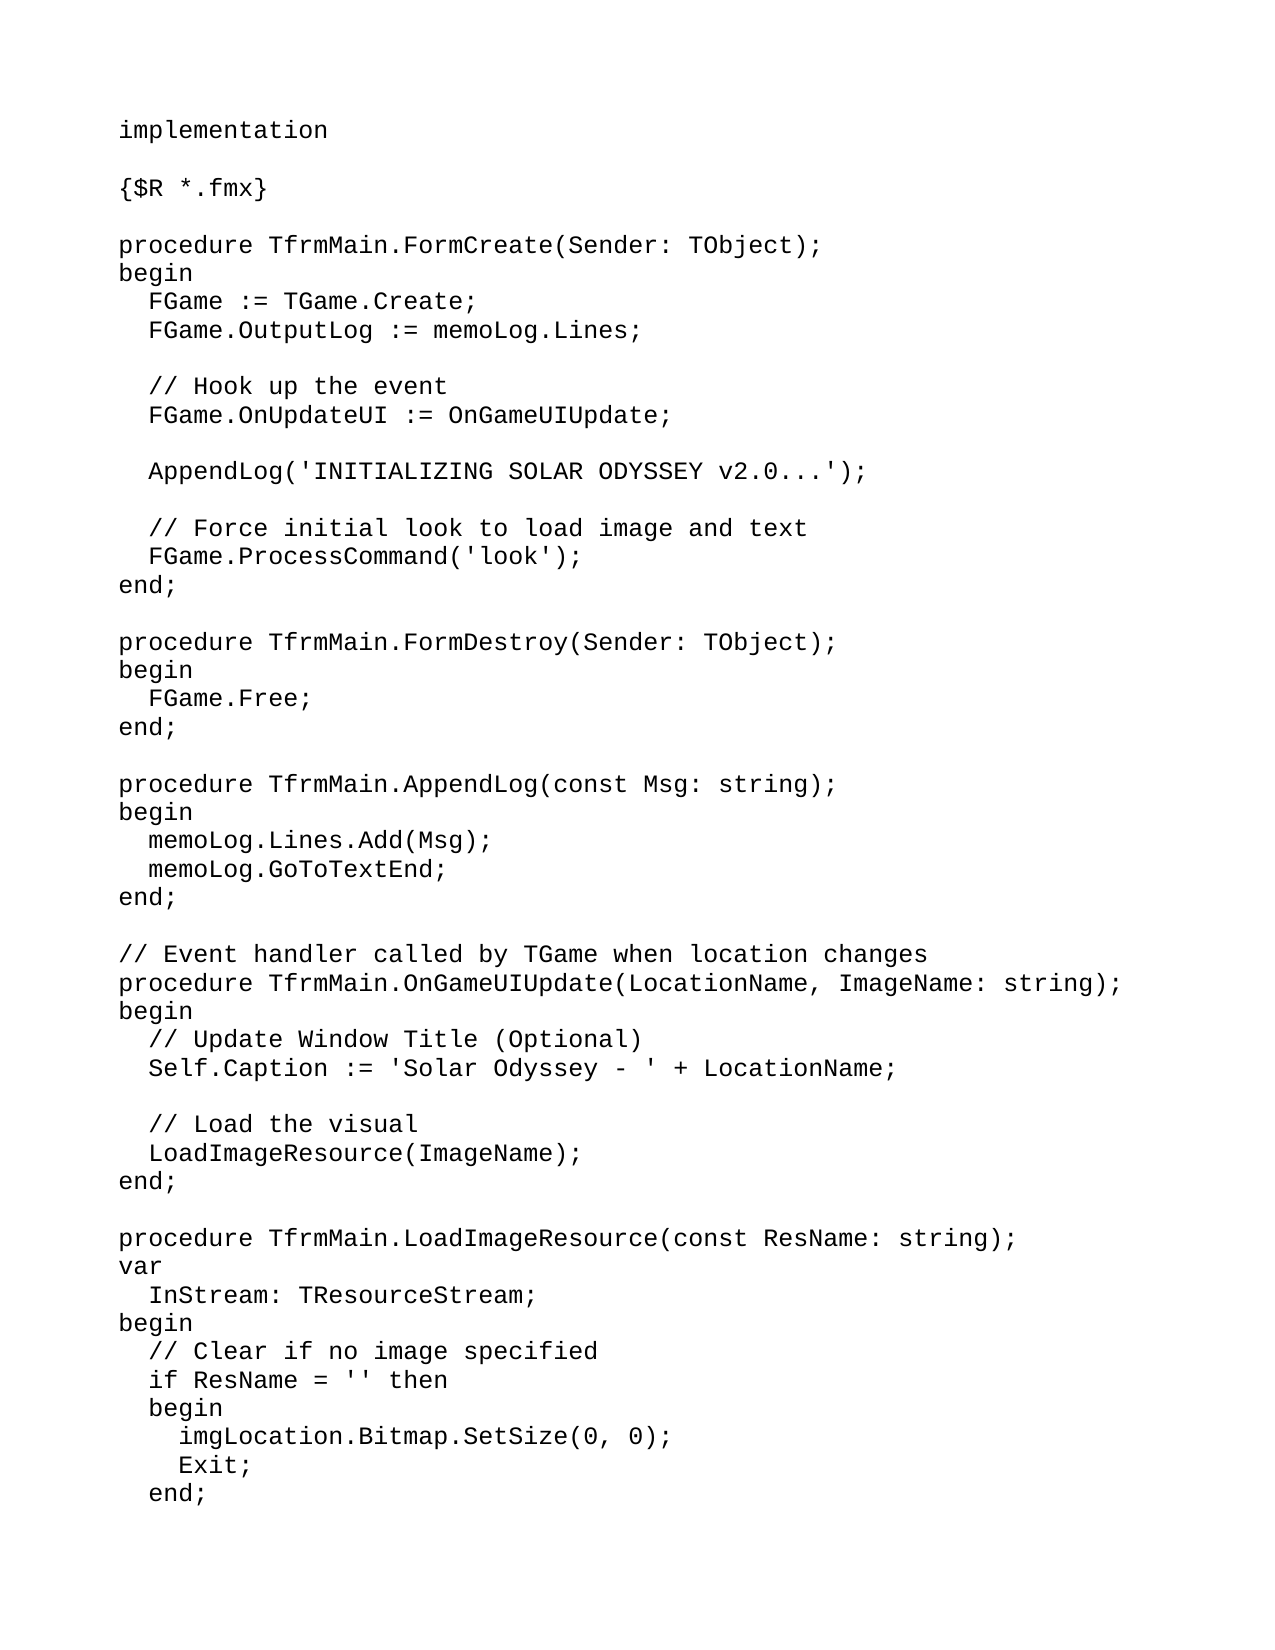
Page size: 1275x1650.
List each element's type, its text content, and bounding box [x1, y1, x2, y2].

text Exit; [118, 1452, 1157, 1481]
text begin [118, 998, 1157, 1027]
text implementation [118, 118, 1157, 146]
text end; [118, 572, 1157, 601]
text // Event handler called by TGame when location changes [118, 942, 1157, 970]
text // Hook up the event [118, 374, 1157, 402]
text Self.Caption := 'Solar Odyssey - ' + LocationName; [118, 1055, 1157, 1083]
text // Update Window Title (Optional) [118, 1027, 1157, 1055]
text procedure TfrmMain.LoadImageResource(const ResName: string); [118, 1226, 1157, 1254]
text procedure TfrmMain.OnGameUIUpdate(LocationName, ImageName: string); [118, 970, 1157, 998]
text // Load the visual [118, 1112, 1157, 1140]
text imgLocation.Bitmap.SetSize(0, 0); [118, 1424, 1157, 1452]
text AppendLog('INITIALIZING SOLAR ODYSSEY v2.0...'); [118, 459, 1157, 487]
text end; [118, 885, 1157, 913]
text end; [118, 1168, 1157, 1197]
text procedure TfrmMain.FormDestroy(Sender: TObject); [118, 629, 1157, 658]
text FGame.Free; [118, 686, 1157, 714]
text begin [118, 1311, 1157, 1339]
text end; [118, 1481, 1157, 1509]
text FGame := TGame.Create; [118, 289, 1157, 317]
text var [118, 1254, 1157, 1282]
text memoLog.GoToTextEnd; [118, 856, 1157, 885]
text begin [118, 261, 1157, 289]
text end; [118, 714, 1157, 743]
text // Clear if no image specified [118, 1339, 1157, 1367]
text if ResName = '' then [118, 1367, 1157, 1396]
text memoLog.Lines.Add(Msg); [118, 828, 1157, 856]
text begin [118, 1396, 1157, 1424]
text // Force initial look to load image and text [118, 516, 1157, 544]
text FGame.ProcessCommand('look'); [118, 544, 1157, 572]
text LoadImageResource(ImageName); [118, 1140, 1157, 1168]
text {$R *.fmx} [118, 175, 1157, 203]
text begin [118, 658, 1157, 686]
text procedure TfrmMain.AppendLog(const Msg: string); [118, 771, 1157, 800]
text FGame.OnUpdateUI := OnGameUIUpdate; [118, 402, 1157, 431]
text procedure TfrmMain.FormCreate(Sender: TObject); [118, 232, 1157, 261]
text FGame.OutputLog := memoLog.Lines; [118, 317, 1157, 346]
text InStream: TResourceStream; [118, 1282, 1157, 1311]
text begin [118, 800, 1157, 828]
